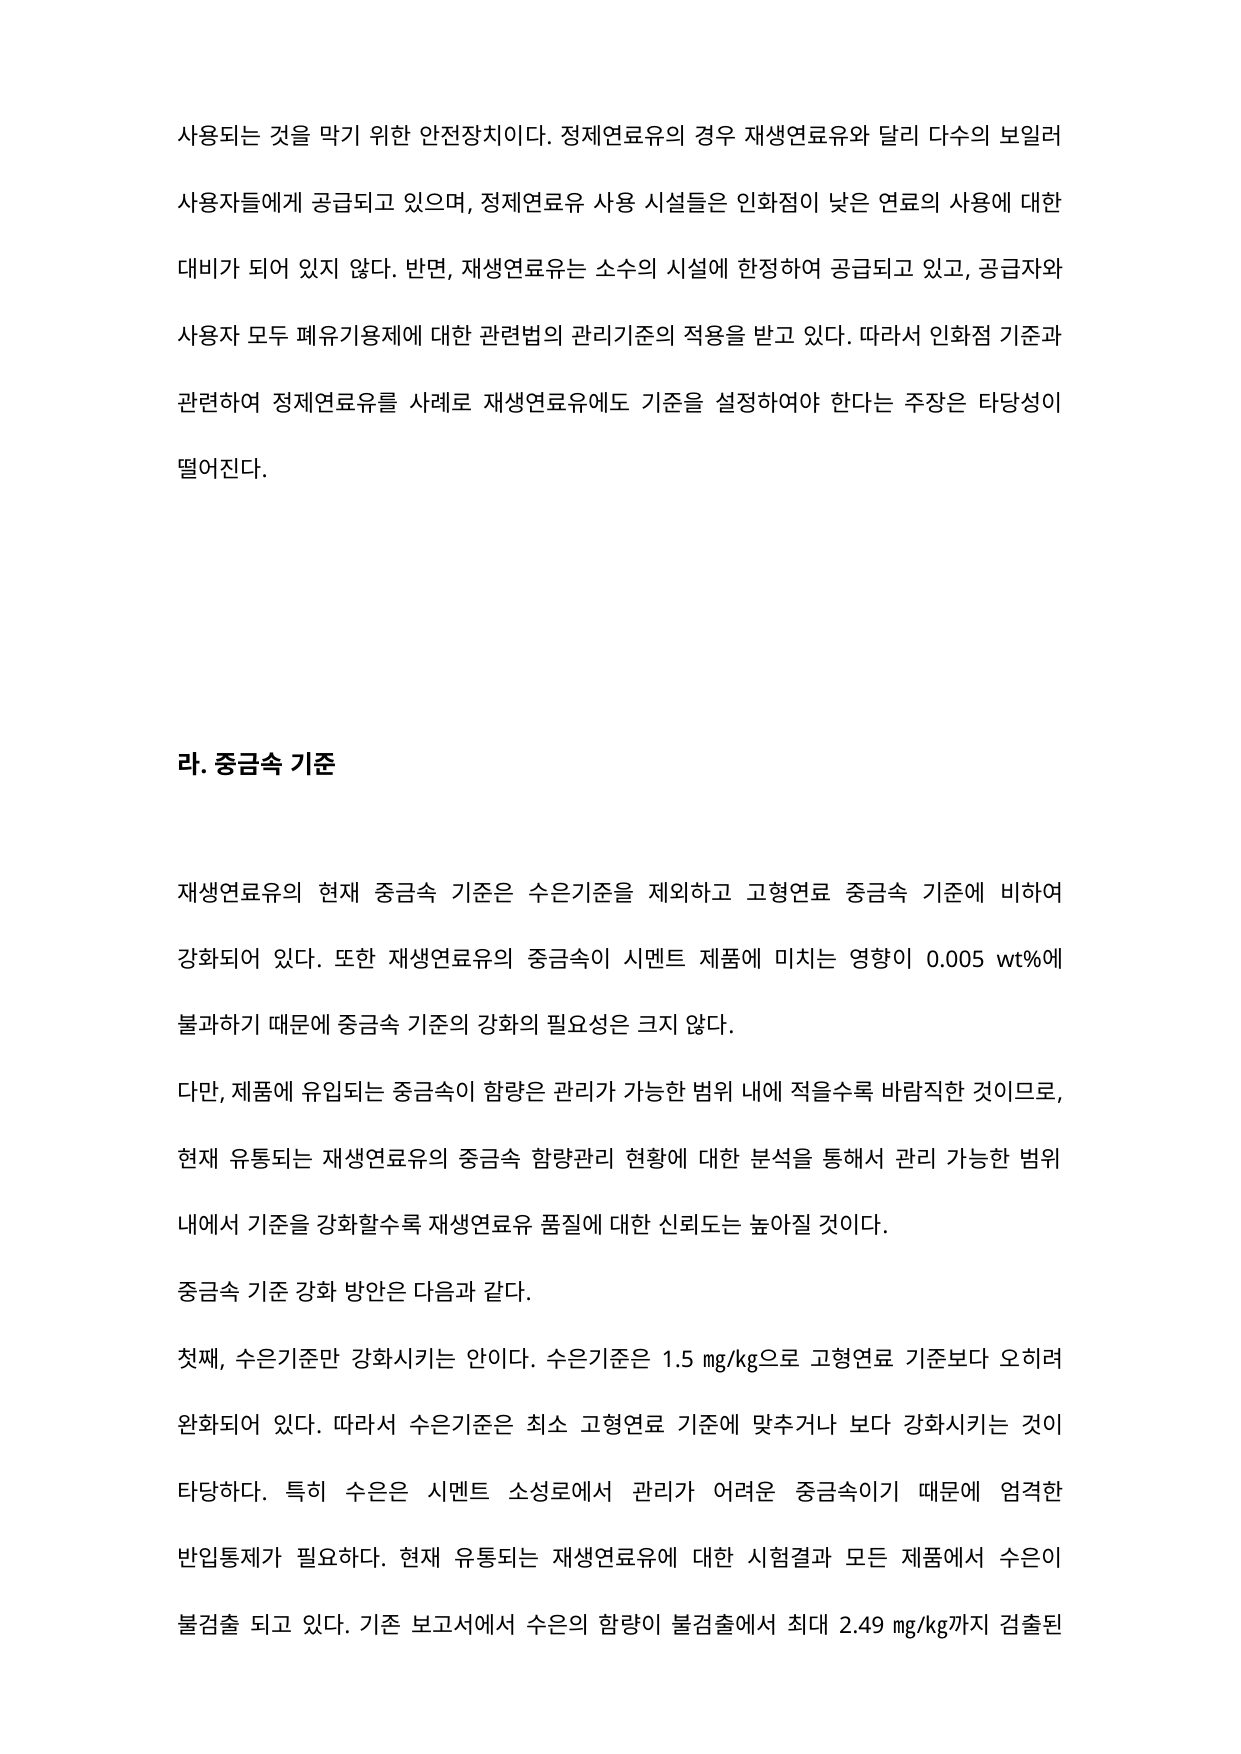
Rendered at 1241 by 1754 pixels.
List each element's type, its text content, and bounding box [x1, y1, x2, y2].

text 다만, 제품에 유입되는 중금속이 함량은 관리가 가능한 범위 내에 적을수록 바람직한 것이므로, 현재 유통되는 재생연료유의 중금속 함량관리 현황에 대한 분석을 통해서 관리 가능한 범위 내에서 기준을 강화할수록 재생연료유 품질에 대한 신뢰도는 높아질 것이다. [177, 1074, 1063, 1240]
text 라. 중금속 기준 [177, 745, 1063, 781]
text 사용되는 것을 막기 위한 안전장치이다. 정제연료유의 경우 재생연료유와 달리 다수의 보일러 사용자들에게 공급되고 있으며, 정제연료유 사용 시설들은 인화점이 낮은 연료의 사용에 대한 대비가 되어 있지 않다. 반면, 재생연료유는 소수의 시설에 한정하여 공급되고 있고, 공급자와 사용자 모두 폐유기용제에 대한 관련법의 관리기준의 적용을 받고 있다. 따라서 인화점 기준과 관련하여 정제연료유를 사례로 재생연료유에도 기준을 설정하여야 한다는 주장은 타당성이 떨어진다. [177, 118, 1063, 484]
text 중금속 기준 강화 방안은 다음과 같다. [177, 1274, 1063, 1307]
text 첫째, 수은기준만 강화시키는 안이다. 수은기준은 1.5 ㎎/㎏으로 고형연료 기준보다 오히려 완화되어 있다. 따라서 수은기준은 최소 고형연료 기준에 맞추거나 보다 강화시키는 것이 타당하다. 특히 수은은 시멘트 소성로에서 관리가 어려운 중금속이기 때문에 엄격한 반입통제가 필요하다. 현재 유통되는 재생연료유에 대한 시험결과 모든 제품에서 수은이 불검출 되고 있다. 기존 보고서에서 수은의 함량이 불검출에서 최대 2.49 ㎎/㎏까지 검출된 [177, 1340, 1063, 1640]
text 재생연료유의 현재 중금속 기준은 수은기준을 제외하고 고형연료 중금속 기준에 비하여 강화되어 있다. 또한 재생연료유의 중금속이 시멘트 제품에 미치는 영향이 0.005 wt%에 불과하기 때문에 중금속 기준의 강화의 필요성은 크지 않다. [177, 874, 1063, 1041]
